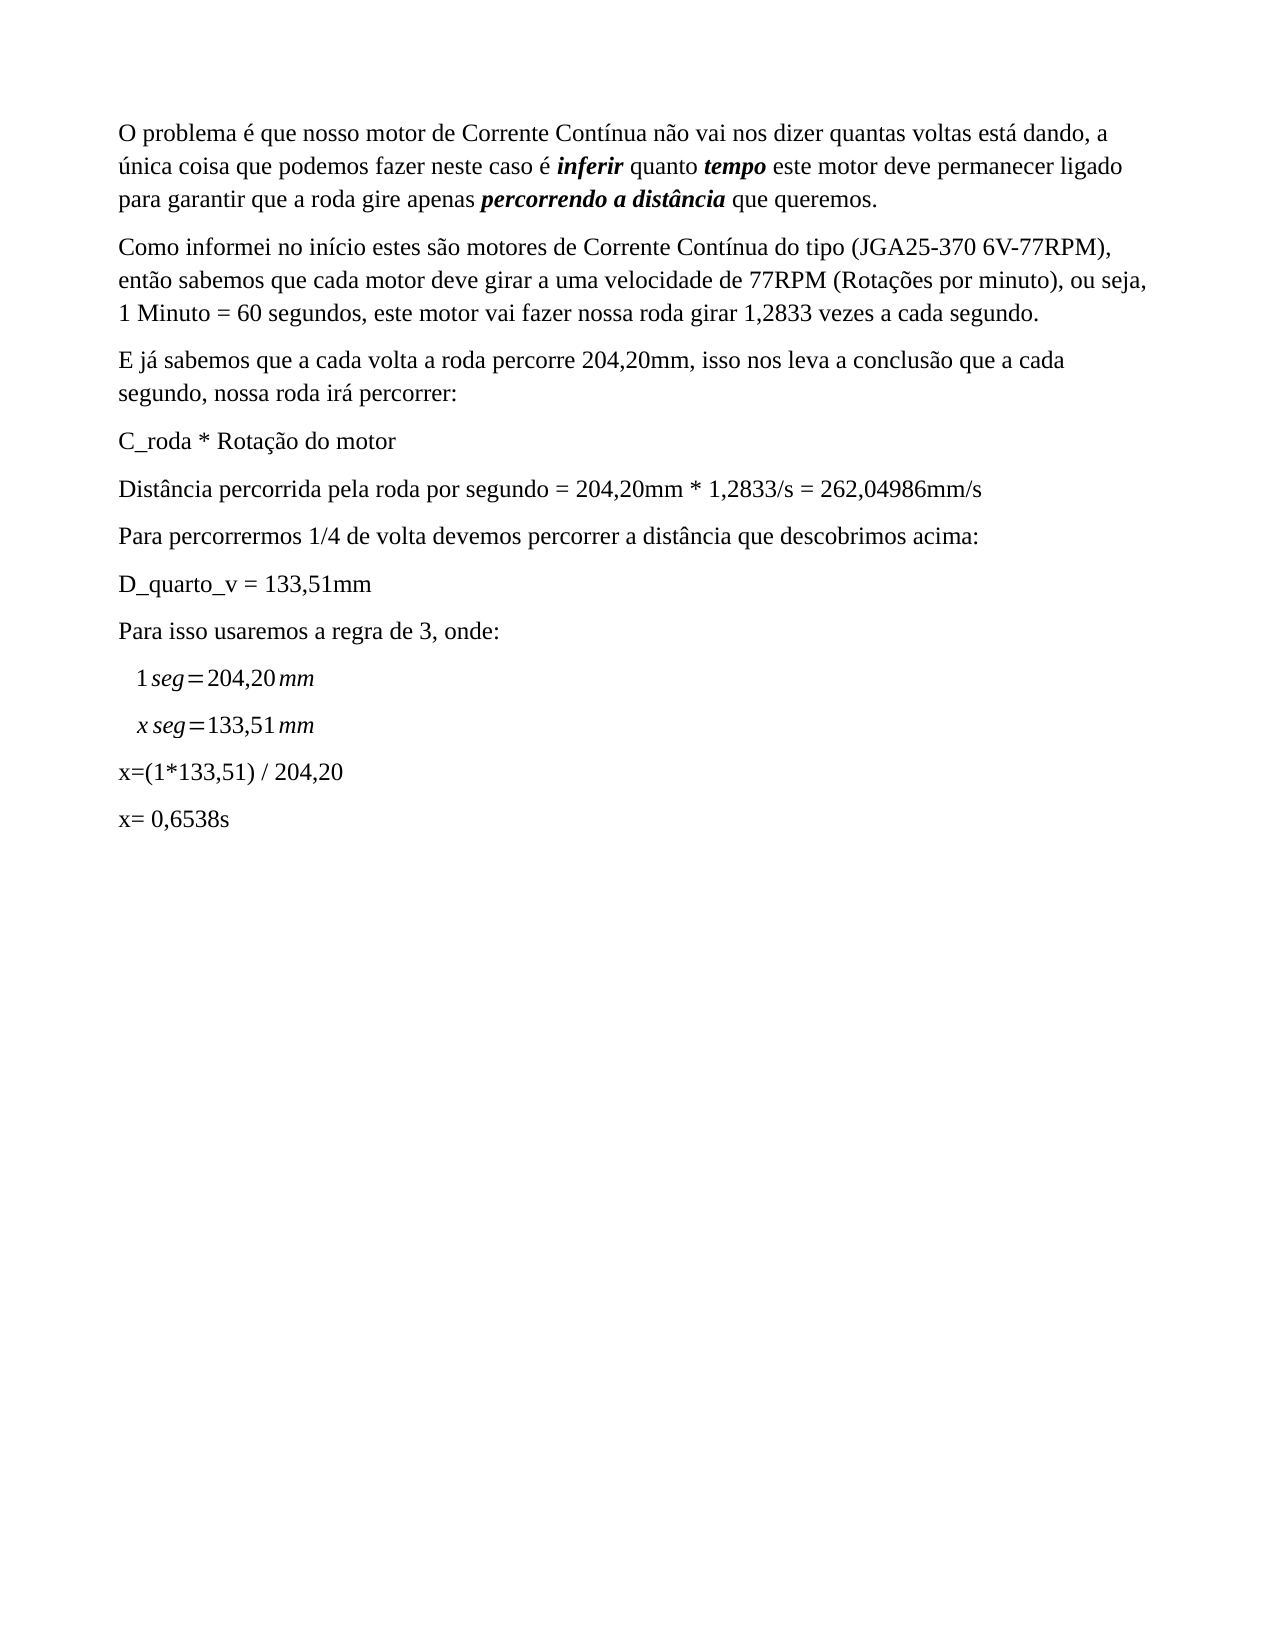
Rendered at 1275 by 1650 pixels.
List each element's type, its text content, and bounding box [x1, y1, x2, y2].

text C_roda * Rotação do motor [118, 426, 1157, 455]
text x= 0,6538s [118, 804, 1157, 833]
text D_quarto_v = 133,51mm [118, 569, 1157, 598]
text Para isso usaremos a regra de 3, onde: [118, 616, 1157, 645]
text x=(1*133,51) / 204,20 [118, 757, 1157, 786]
text Distância percorrida pela roda por segundo = 204,20mm * 1,2833/s = 262,04986mm/s [118, 474, 1157, 502]
text Para percorrermos 1/4 de volta devemos percorrer a distância que descobrimos acima: [118, 521, 1157, 550]
text O problema é que nosso motor de Corrente Contínua não vai nos dizer quantas voltas está dando, a única coisa que podemos fazer neste caso é inferir quanto tempo este motor deve permanecer ligado para garantir que a roda gire apenas percorrendo a distância que queremos. [118, 118, 1157, 213]
text E já sabemos que a cada volta a roda percorre 204,20mm, isso nos leva a conclusão que a cada segundo, nossa roda irá percorrer: [118, 345, 1157, 407]
text Como informei no início estes são motores de Corrente Contínua do tipo (JGA25-370 6V-77RPM), então sabemos que cada motor deve girar a uma velocidade de 77RPM (Rotações por minuto), ou seja, 1 Minuto = 60 segundos, este motor vai fazer nossa roda girar 1,2833 vezes a cada segundo. [118, 232, 1157, 327]
